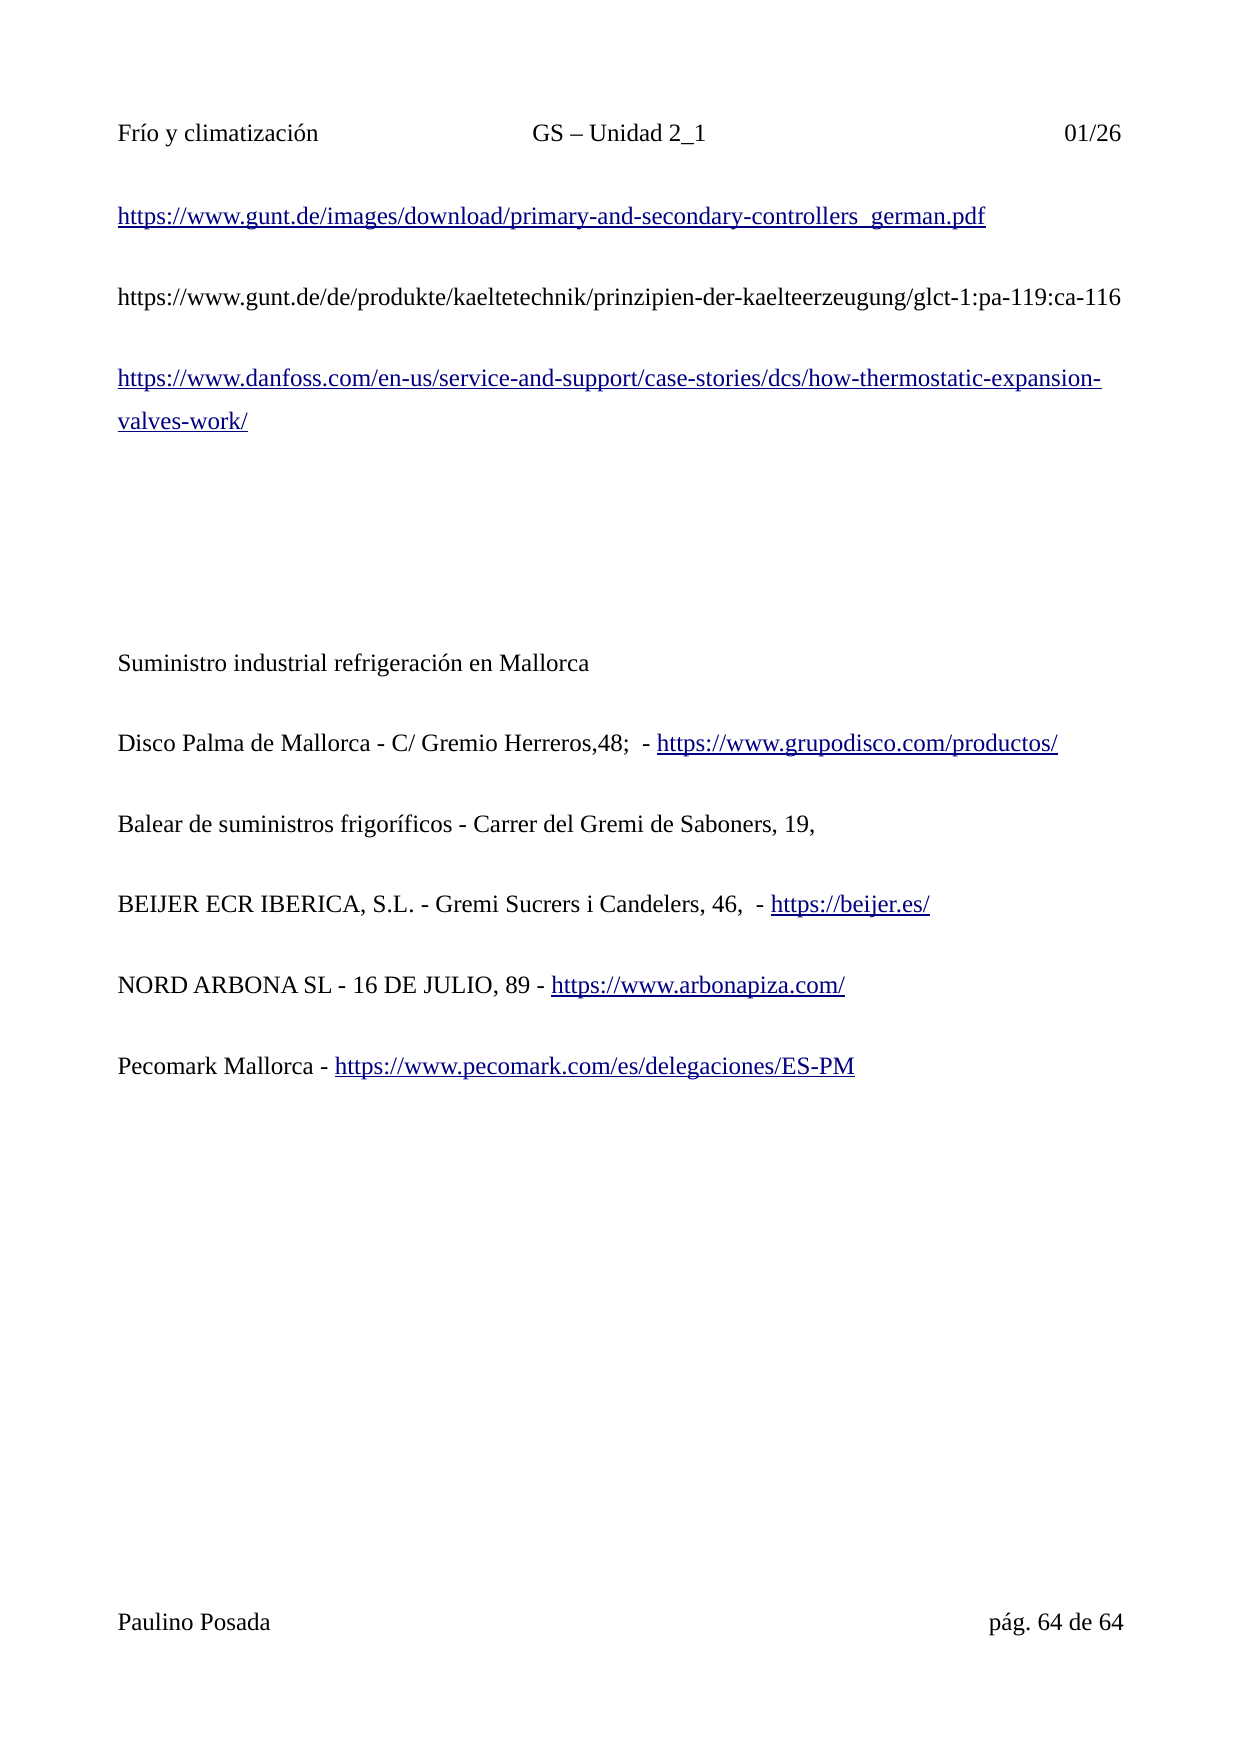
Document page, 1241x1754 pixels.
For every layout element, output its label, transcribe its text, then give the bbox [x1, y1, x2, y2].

text Disco Palma de Mallorca - C/ Gremio Herreros,48; - https://www.grupodisco.com/productos/ [117, 728, 1123, 757]
text Balear de suministros frigoríficos - Carrer del Gremi de Saboners, 19, [117, 809, 1123, 838]
text https://www.gunt.de/images/download/primary-and-secondary-controllers_german.pdf [117, 201, 1123, 230]
text https://www.gunt.de/de/produkte/kaeltetechnik/prinzipien-der-kaelteerzeugung/glct-1:pa-119:ca-116 [117, 282, 1123, 311]
text https://www.danfoss.com/en-us/service-and-support/case-stories/dcs/how-thermostatic-expansion-valves-work/ [117, 363, 1123, 434]
text Pecomark Mallorca - https://www.pecomark.com/es/delegaciones/ES-PM [117, 1051, 1123, 1079]
text Suministro industrial refrigeración en Mallorca [117, 648, 1123, 676]
text NORD ARBONA SL - 16 DE JULIO, 89 - https://www.arbonapiza.com/ [117, 970, 1123, 999]
text BEIJER ECR IBERICA, S.L. - Gremi Sucrers i Candelers, 46, - https://beijer.es/ [117, 889, 1123, 918]
